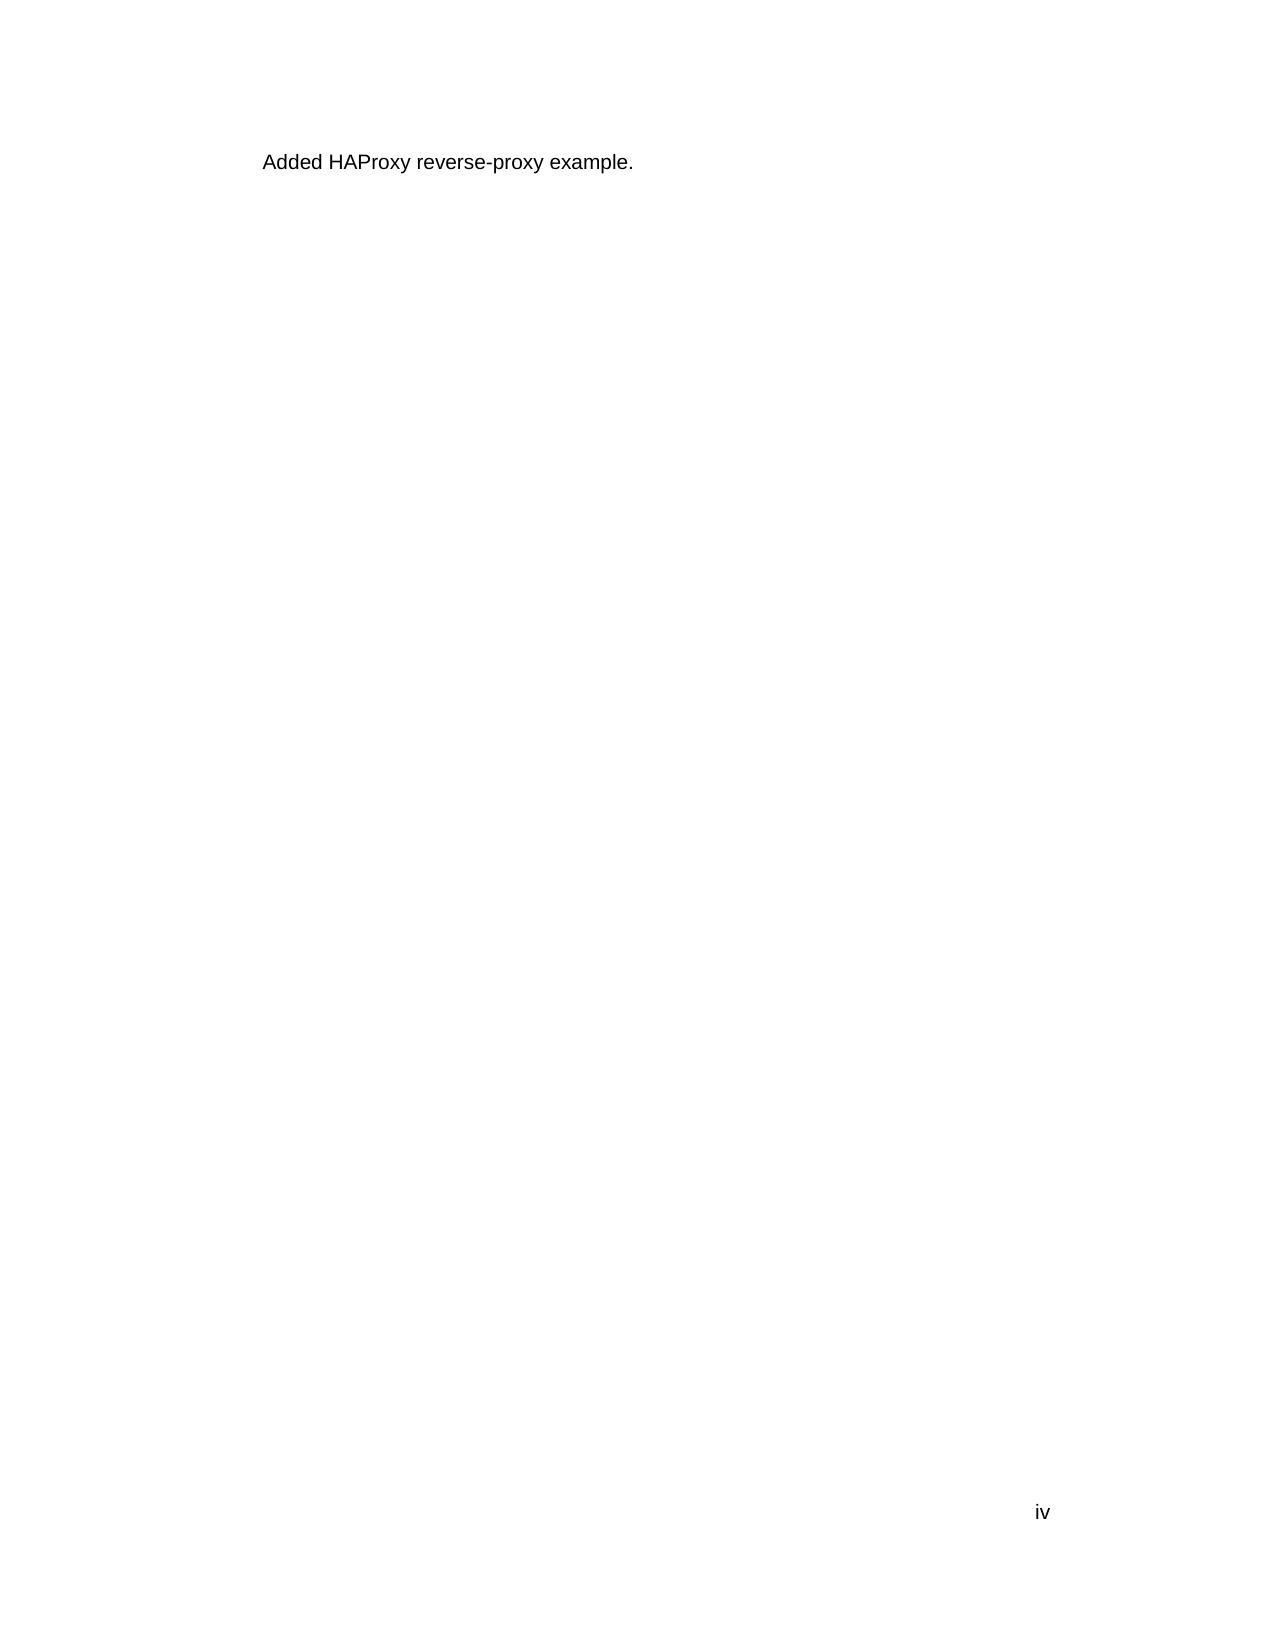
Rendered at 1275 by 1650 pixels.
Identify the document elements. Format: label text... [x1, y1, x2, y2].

text Added HAProxy reverse-proxy example. [187, 150, 1087, 174]
